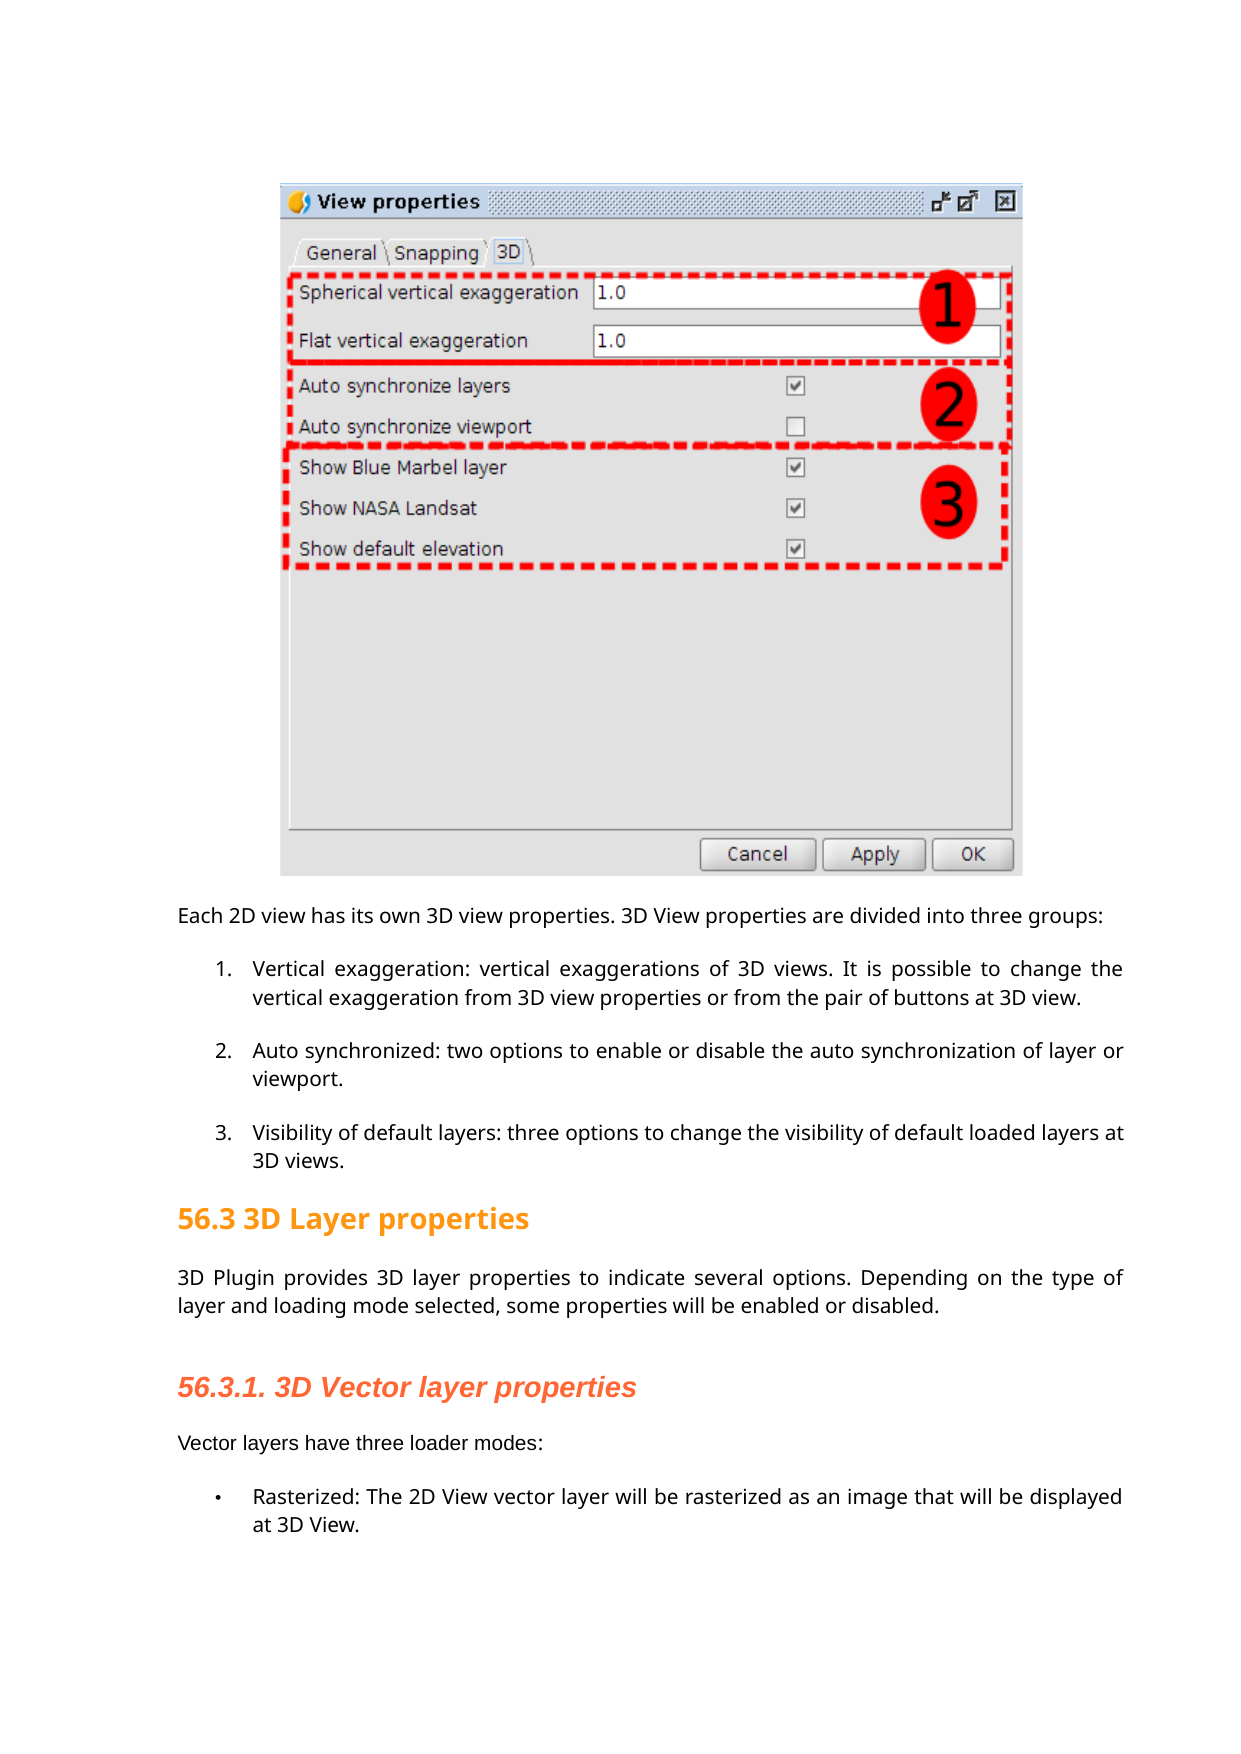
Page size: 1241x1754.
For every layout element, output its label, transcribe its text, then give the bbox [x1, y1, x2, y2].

text Each 2D view has its own 3D view properties. 3D View properties are divided into three groups: [177, 901, 1125, 929]
text 3D Plugin provides 3D layer properties to indicate several options. Depending on the type of layer and loading mode selected, some properties will be enabled or disabled. [177, 1263, 1125, 1320]
list Auto synchronized: two options to enable or disable the auto synchronization of layer or viewport. [215, 1036, 1125, 1093]
list Rasterized: The 2D View vector layer will be rasterized as an image that will be displayed at 3D View. [215, 1482, 1125, 1539]
subtitle 56.3.1. 3D Vector layer properties [177, 1370, 1125, 1403]
text Vector layers have three loader modes: [177, 1428, 1125, 1457]
list Visibility of default layers: three options to change the visibility of default loaded layers at 3D views. [215, 1118, 1125, 1175]
list Vertical exaggeration: vertical exaggerations of 3D views. It is possible to change the vertical exaggeration from 3D view properties or from the pair of buttons at 3D view. [215, 954, 1125, 1011]
subtitle 56.3 3D Layer properties [177, 1198, 1125, 1238]
picture [279, 183, 1023, 876]
